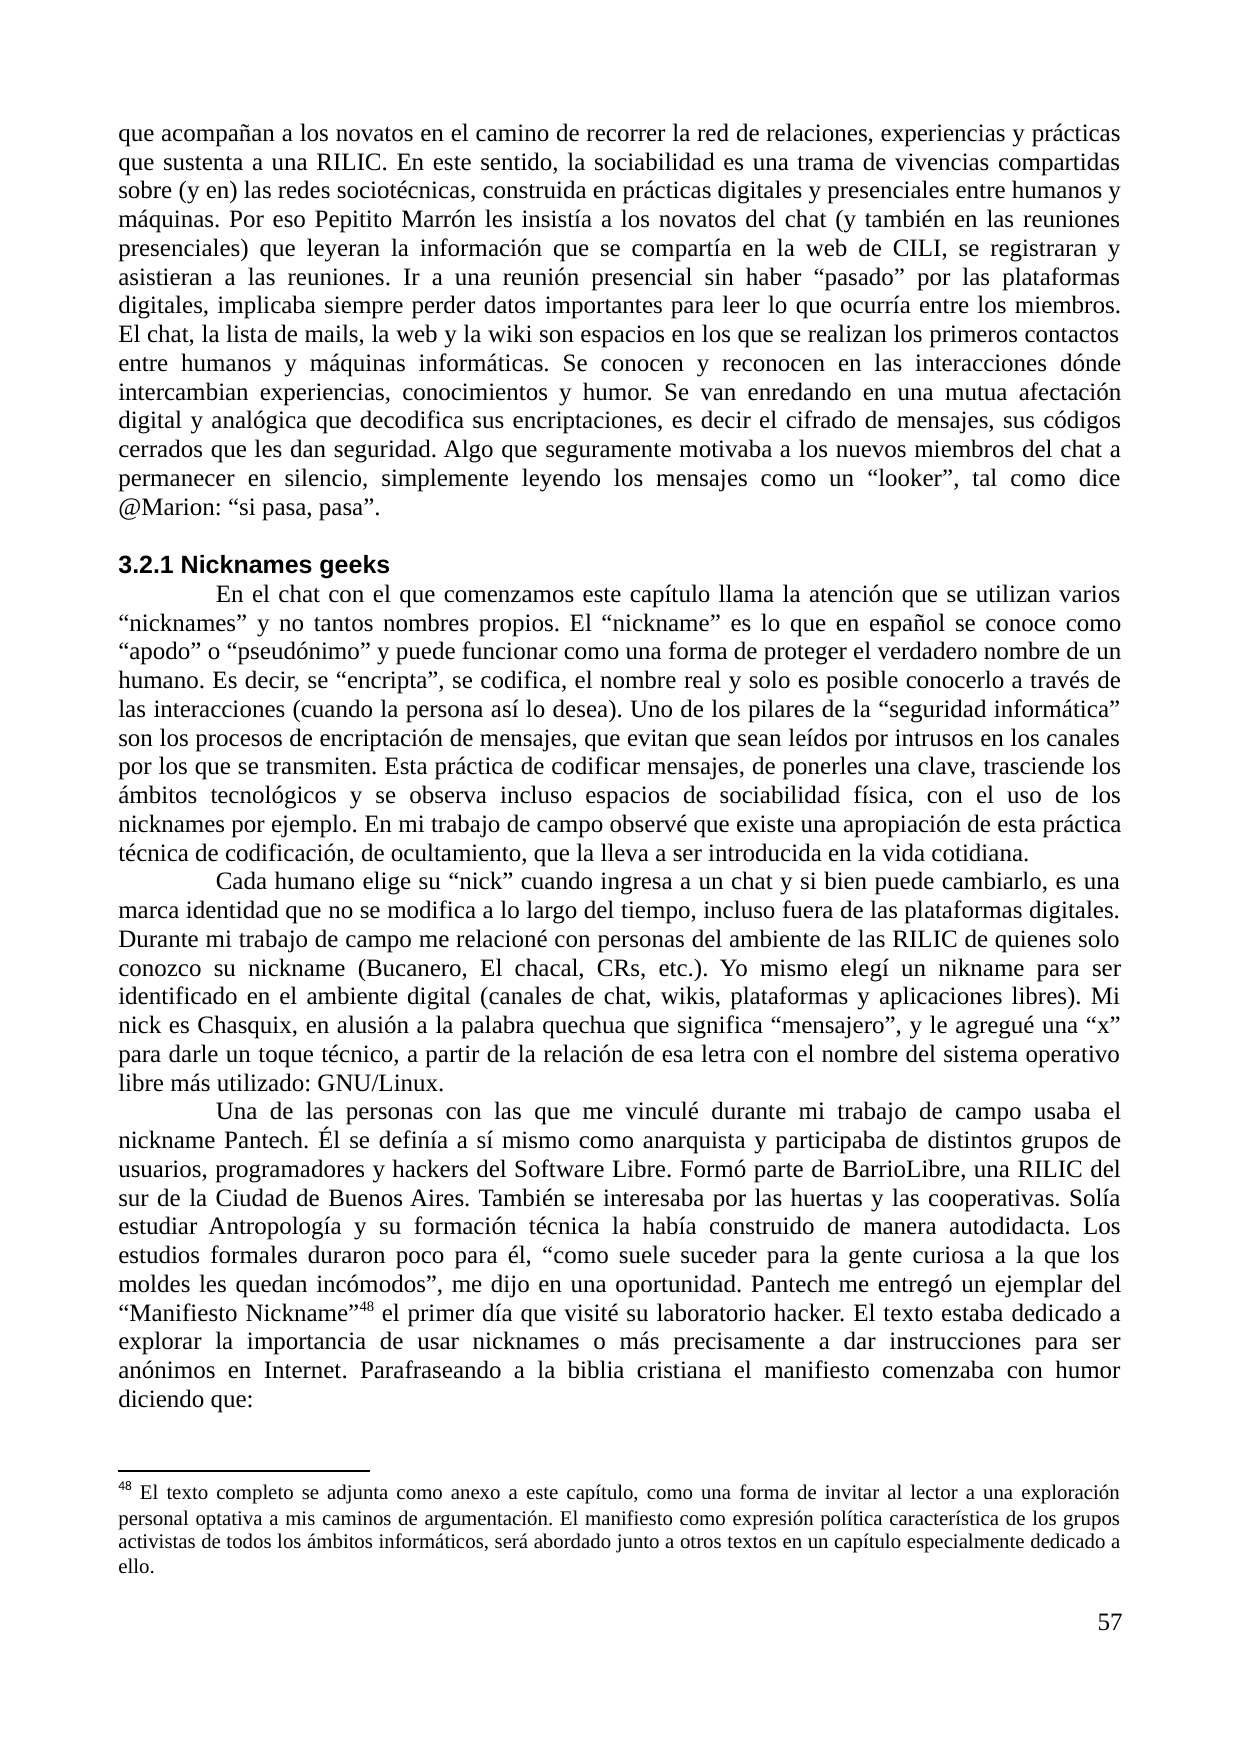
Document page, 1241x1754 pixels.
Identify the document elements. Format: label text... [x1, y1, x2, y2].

text Cada humano elige su “nick” cuando ingresa a un chat y si bien puede cambiarlo, es una marca identidad que no se modifica a lo largo del tiempo, incluso fuera de las plataformas digitales. Durante mi trabajo de campo me relacioné con personas del ambiente de las RILIC de quienes solo conozco su nickname (Bucanero, El chacal, CRs, etc.). Yo mismo elegí un nikname para ser identificado en el ambiente digital (canales de chat, wikis, plataformas y aplicaciones libres). Mi nick es Chasquix, en alusión a la palabra quechua que significa “mensajero”, y le agregué una “x” para darle un toque técnico, a partir de la relación de esa letra con el nombre del sistema operativo libre más utilizado: GNU/Linux. [118, 866, 1122, 1096]
text En el chat con el que comenzamos este capítulo llama la atención que se utilizan varios “nicknames” y no tantos nombres propios. El “nickname” es lo que en español se conoce como “apodo” o “pseudónimo” y puede funcionar como una forma de proteger el verdadero nombre de un humano. Es decir, se “encripta”, se codifica, el nombre real y solo es posible conocerlo a través de las interacciones (cuando la persona así lo desea). Uno de los pilares de la “seguridad informática” son los procesos de encriptación de mensajes, que evitan que sean leídos por intrusos en los canales por los que se transmiten. Esta práctica de codificar mensajes, de ponerles una clave, trasciende los ámbitos tecnológicos y se observa incluso espacios de sociabilidad física, con el uso de los nicknames por ejemplo. En mi trabajo de campo observé que existe una apropiación de esta práctica técnica de codificación, de ocultamiento, que la lleva a ser introducida en la vida cotidiana. [118, 579, 1122, 866]
subtitle 3.2.1 Nicknames geeks [118, 550, 1122, 579]
text Una de las personas con las que me vinculé durante mi trabajo de campo usaba el nickname Pantech. Él se definía a sí mismo como anarquista y participaba de distintos grupos de usuarios, programadores y hackers del Software Libre. Formó parte de BarrioLibre, una RILIC del sur de la Ciudad de Buenos Aires. También se interesaba por las huertas y las cooperativas. Solía estudiar Antropología y su formación técnica la había construido de manera autodidacta. Los estudios formales duraron poco para él, “como suele suceder para la gente curiosa a la que los moldes les quedan incómodos”, me dijo en una oportunidad. Pantech me entregó un ejemplar del “Manifiesto Nickname” el primer día que visité su laboratorio hacker. El texto estaba dedicado a explorar la importancia de usar nicknames o más precisamente a dar instrucciones para ser anónimos en Internet. Parafraseando a la biblia cristiana el manifiesto comenzaba con humor diciendo que: [118, 1096, 1122, 1413]
text que acompañan a los novatos en el camino de recorrer la red de relaciones, experiencias y prácticas que sustenta a una RILIC. En este sentido, la sociabilidad es una trama de vivencias compartidas sobre (y en) las redes sociotécnicas, construida en prácticas digitales y presenciales entre humanos y máquinas. Por eso Pepitito Marrón les insistía a los novatos del chat (y también en las reuniones presenciales) que leyeran la información que se compartía en la web de CILI, se registraran y asistieran a las reuniones. Ir a una reunión presencial sin haber “pasado” por las plataformas digitales, implicaba siempre perder datos importantes para leer lo que ocurría entre los miembros. El chat, la lista de mails, la web y la wiki son espacios en los que se realizan los primeros contactos entre humanos y máquinas informáticas. Se conocen y reconocen en las interacciones dónde intercambian experiencias, conocimientos y humor. Se van enredando en una mutua afectación digital y analógica que decodifica sus encriptaciones, es decir el cifrado de mensajes, sus códigos cerrados que les dan seguridad. Algo que seguramente motivaba a los nuevos miembros del chat a permanecer en silencio, simplemente leyendo los mensajes como un “looker”, tal como dice @Marion: “si pasa, pasa”. [118, 118, 1122, 521]
text El texto completo se adjunta como anexo a este capítulo, como una forma de invitar al lector a una exploración personal optativa a mis caminos de argumentación. El manifiesto como expresión política característica de los grupos activistas de todos los ámbitos informáticos, será abordado junto a otros textos en un capítulo especialmente dedicado a ello. [118, 1477, 1122, 1578]
